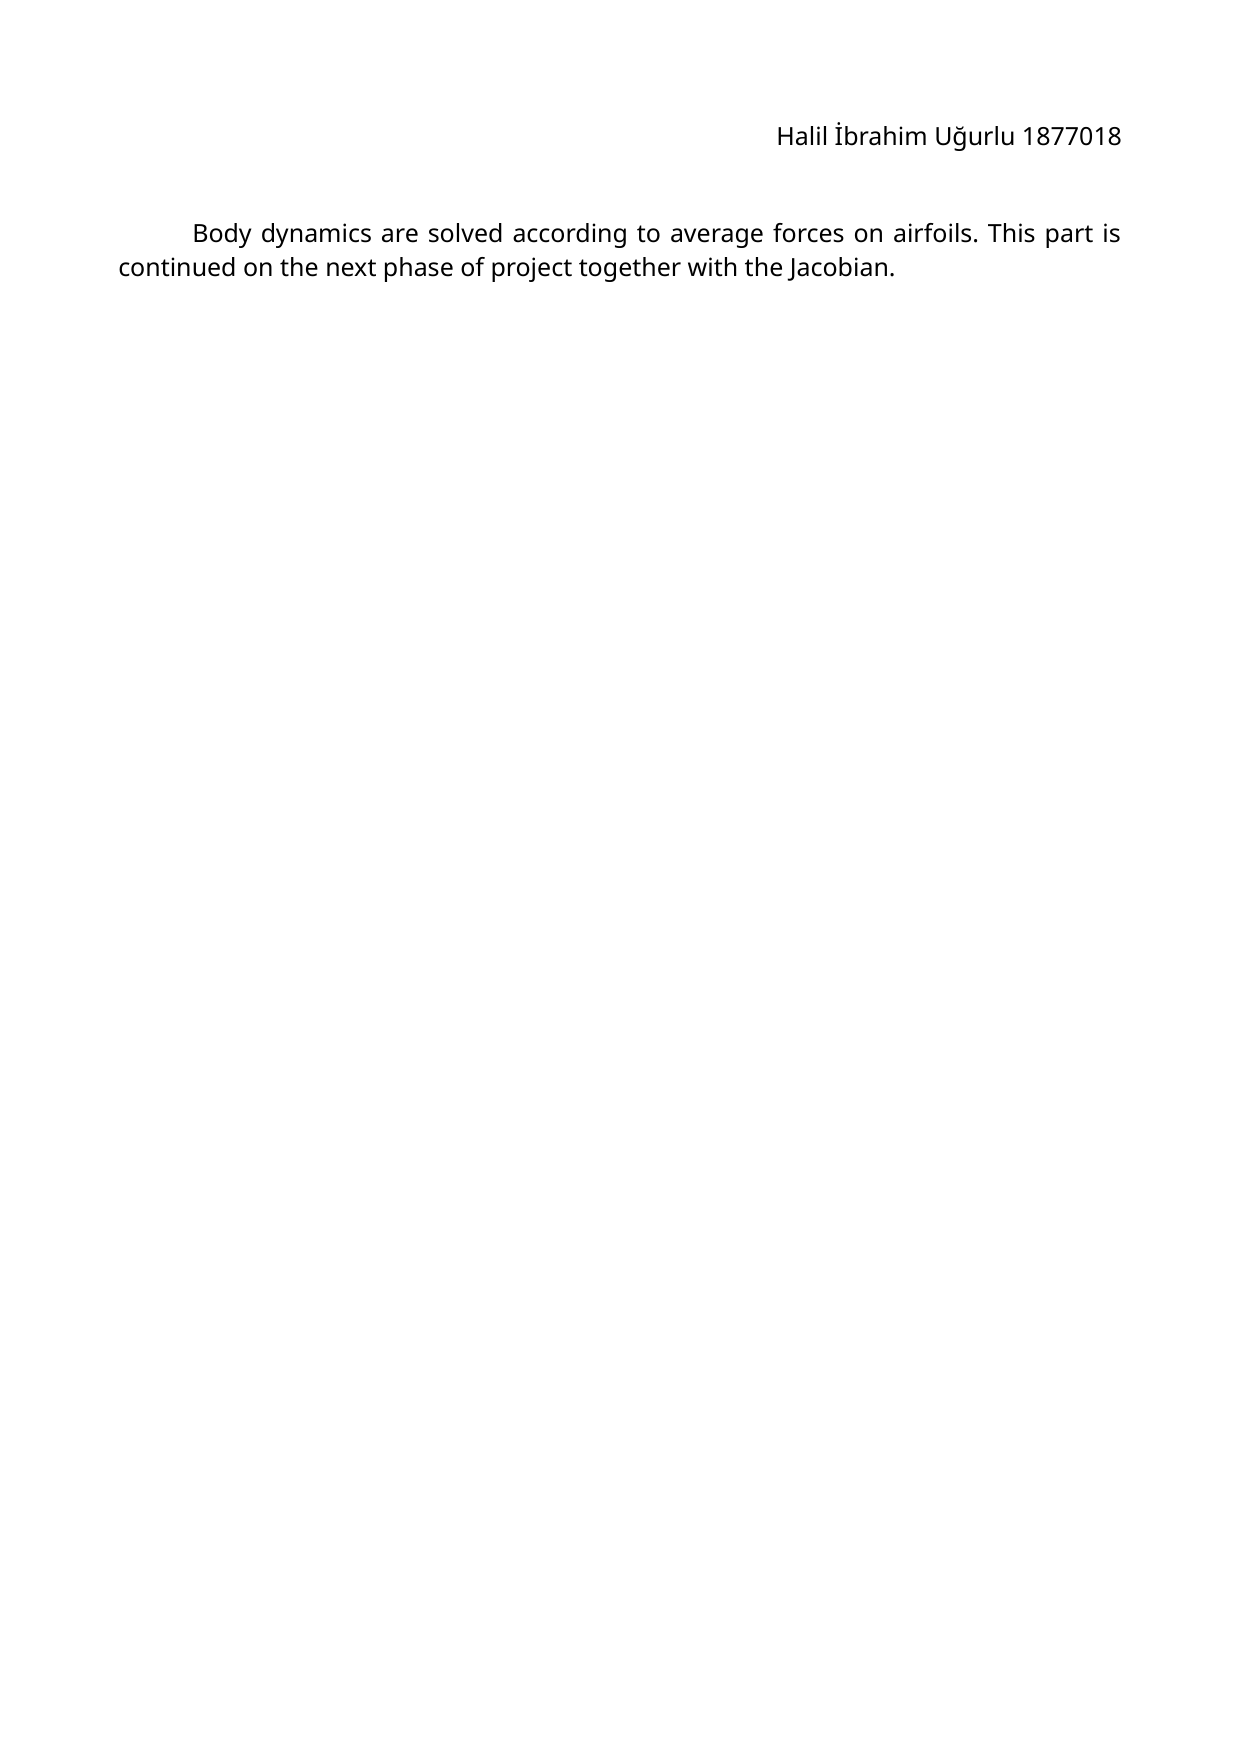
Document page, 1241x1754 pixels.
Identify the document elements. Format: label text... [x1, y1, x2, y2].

text Body dynamics are solved according to average forces on airfoils. This part is continued on the next phase of project together with the Jacobian. [118, 216, 1122, 284]
